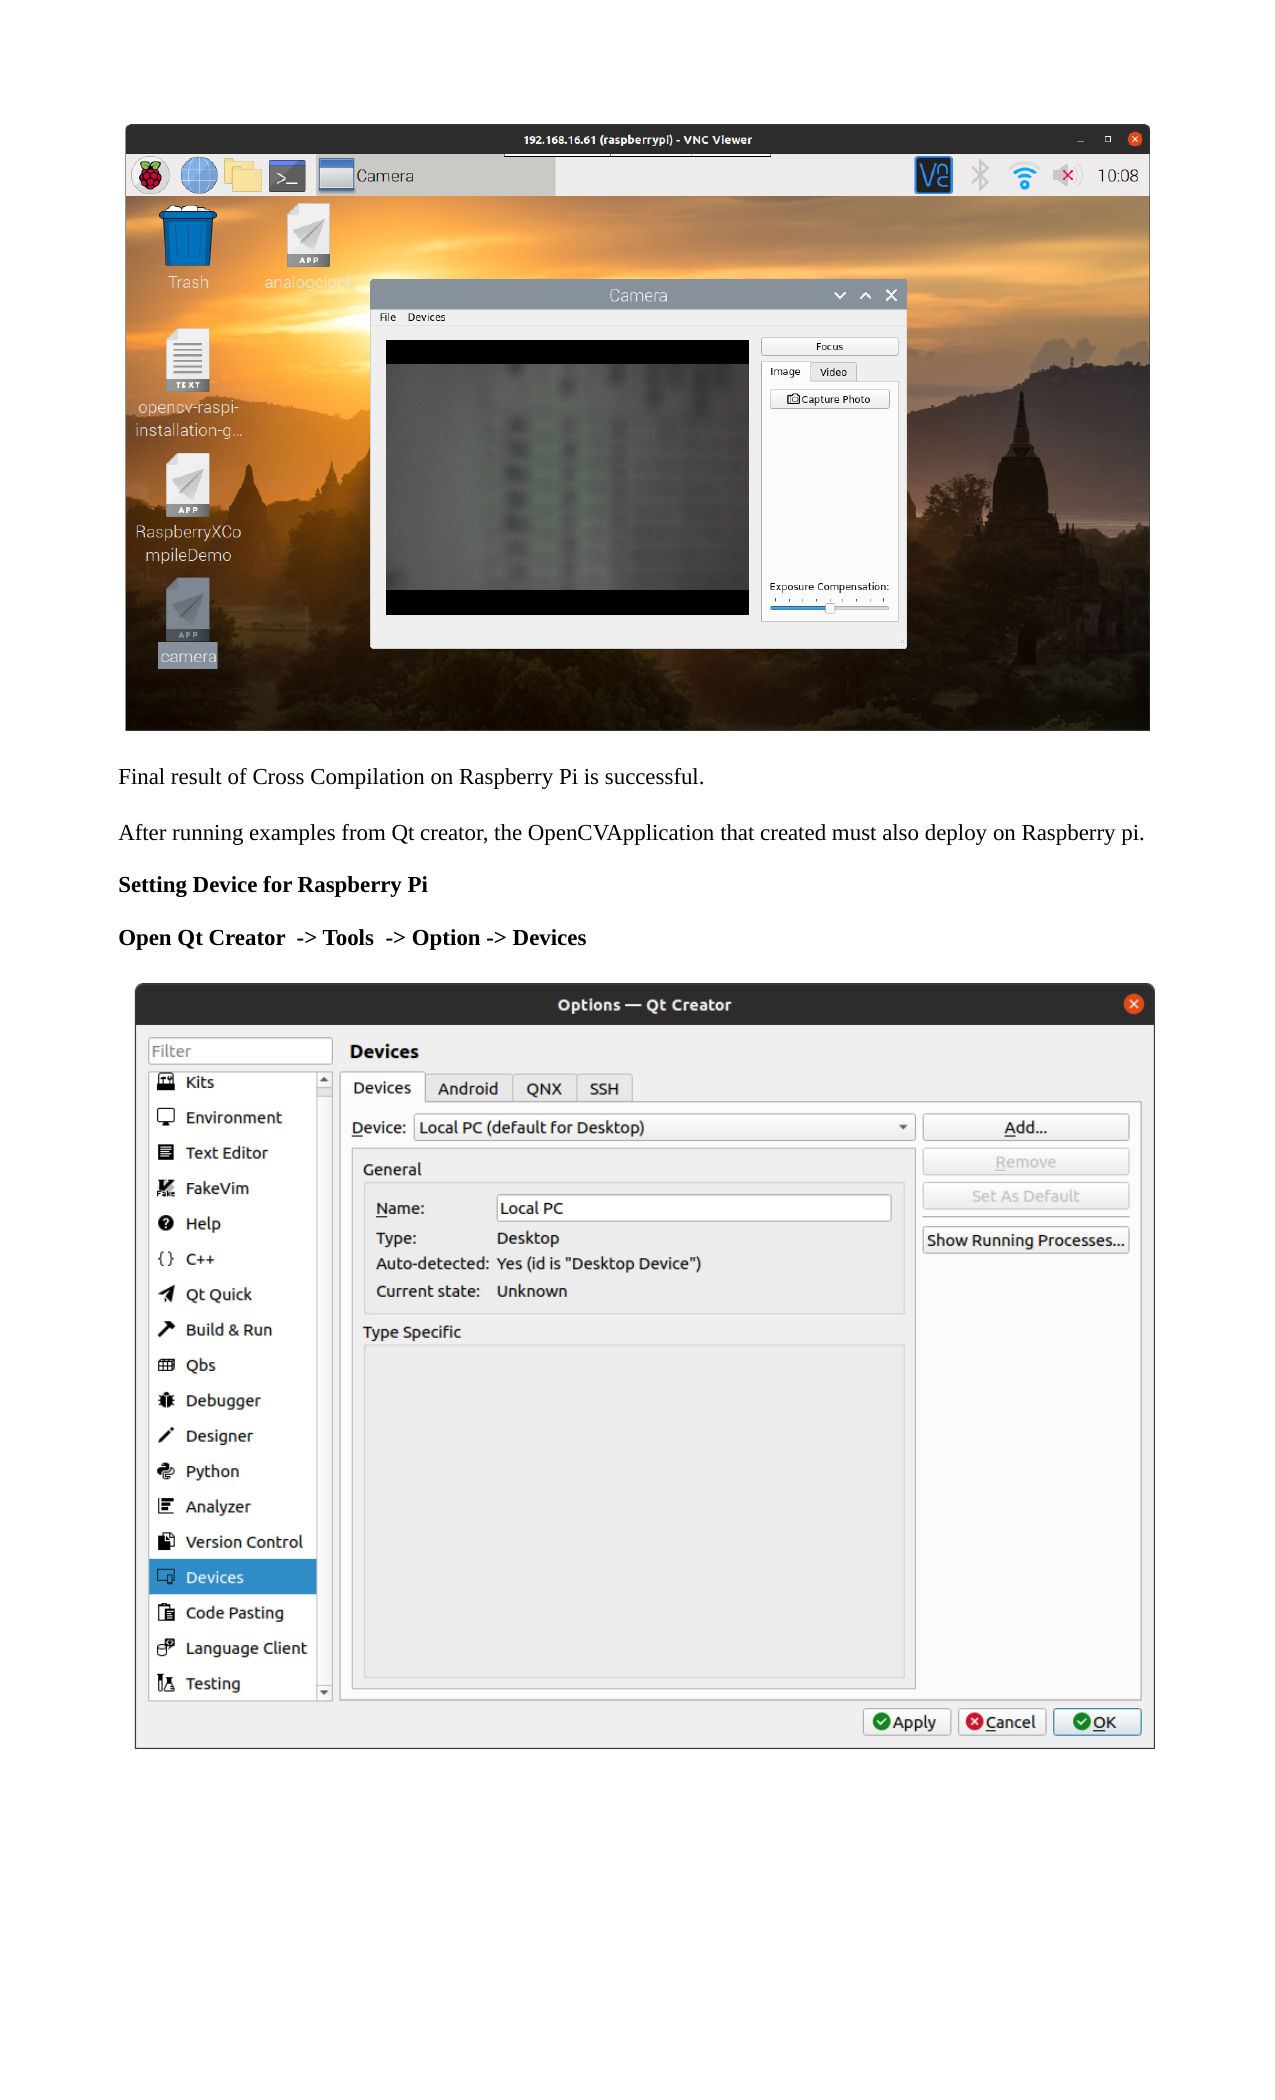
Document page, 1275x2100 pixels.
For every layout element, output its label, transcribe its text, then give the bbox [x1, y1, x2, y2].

picture [126, 983, 1165, 1759]
text Final result of Cross Compilation on Raspberry Pi is successful. [118, 764, 1157, 790]
picture [118, 118, 1157, 738]
text Open Qt Creator -> Tools -> Option -> Devices [118, 924, 1157, 951]
text Setting Device for Raspberry Pi [118, 871, 1157, 898]
text After running examples from Qt creator, the OpenCVApplication that created must also deploy on Raspberry pi. [118, 819, 1157, 845]
